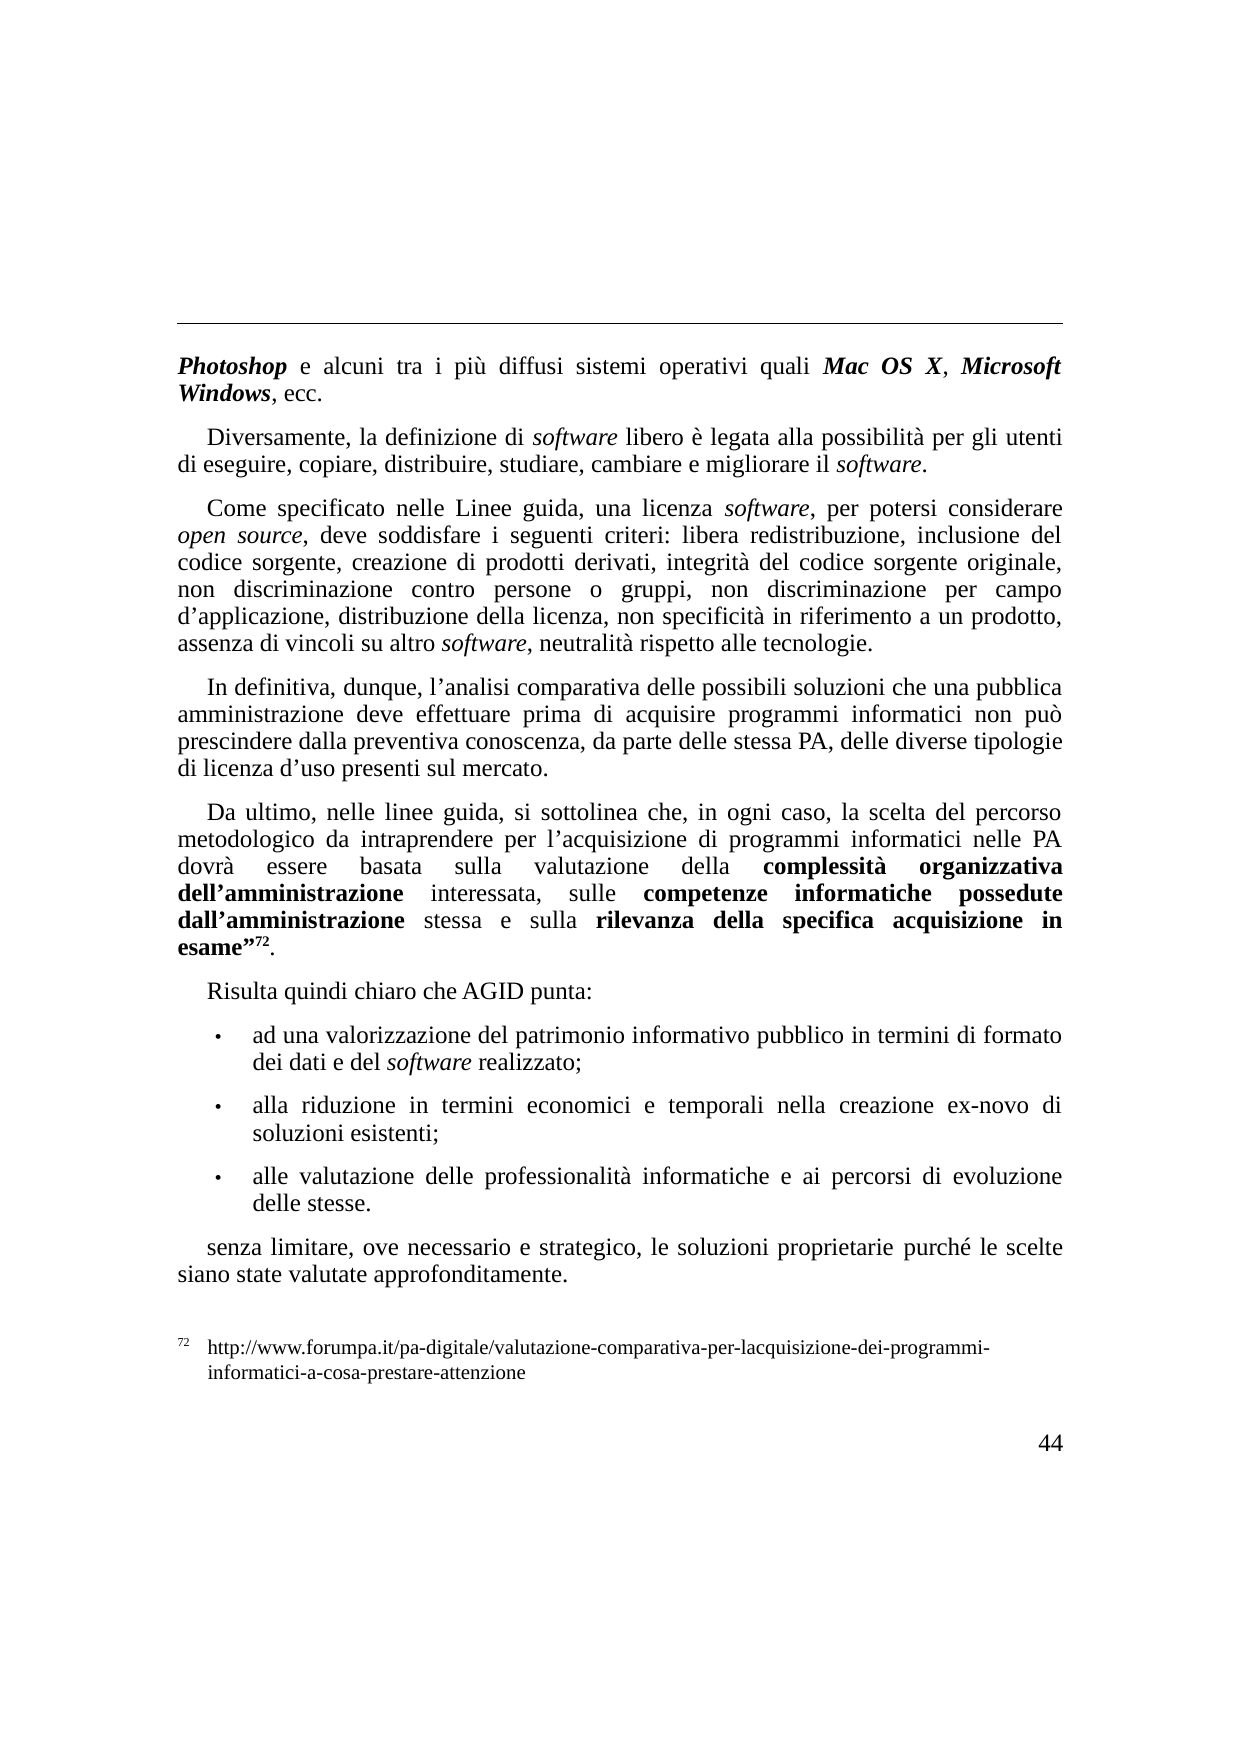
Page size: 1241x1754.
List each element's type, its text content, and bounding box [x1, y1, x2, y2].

text Risulta quindi chiaro che AGID punta: [177, 978, 1063, 1005]
text senza limitare, ove necessario e strategico, le soluzioni proprietarie purché le scelte siano state valutate approfonditamente. [177, 1234, 1063, 1288]
list alla riduzione in termini economici e temporali nella creazione ex-novo di soluzioni esistenti; [215, 1092, 1063, 1146]
text Come specificato nelle Linee guida, una licenza software, per potersi considerare open source, deve soddisfare i seguenti criteri: libera redistribuzione, inclusione del codice sorgente, creazione di prodotti derivati, integrità del codice sorgente originale, non discriminazione contro persone o gruppi, non discriminazione per campo d’applicazione, distribuzione della licenza, non specificità in riferimento a un prodotto, assenza di vincoli su altro software, neutralità rispetto alle tecnologie. [177, 494, 1063, 657]
text In definitiva, dunque, l’analisi comparativa delle possibili soluzioni che una pubblica amministrazione deve effettuare prima di acquisire programmi informatici non può prescindere dalla preventiva conoscenza, da parte delle stessa PA, delle diverse tipologie di licenza d’uso presenti sul mercato. [177, 673, 1063, 782]
text Diversamente, la definizione di software libero è legata alla possibilità per gli utenti di eseguire, copiare, distribuire, studiare, cambiare e migliorare il software. [177, 423, 1063, 478]
list ad una valorizzazione del patrimonio informativo pubblico in termini di formato dei dati e del software realizzato; [215, 1021, 1063, 1076]
list alle valutazione delle professionalità informatiche e ai percorsi di evoluzione delle stesse. [215, 1163, 1063, 1217]
text http://www.forumpa.it/pa-digitale/valutazione-comparativa-per-lacquisizione-dei-programmi-informatici-a-cosa-prestare-attenzione [177, 1336, 1063, 1384]
text Da ultimo, nelle linee guida, si sottolinea che, in ogni caso, la scelta del percorso metodologico da intraprendere per l’acquisizione di programmi informatici nelle PA dovrà essere basata sulla valutazione della complessità organizzativa dell’amministrazione interessata, sulle competenze informatiche possedute dall’amministrazione stessa e sulla rilevanza della specifica acquisizione in esame”. [177, 798, 1063, 961]
text Photoshop e alcuni tra i più diffusi sistemi operativi quali Mac OS X, Microsoft Windows, ecc. [177, 353, 1063, 407]
